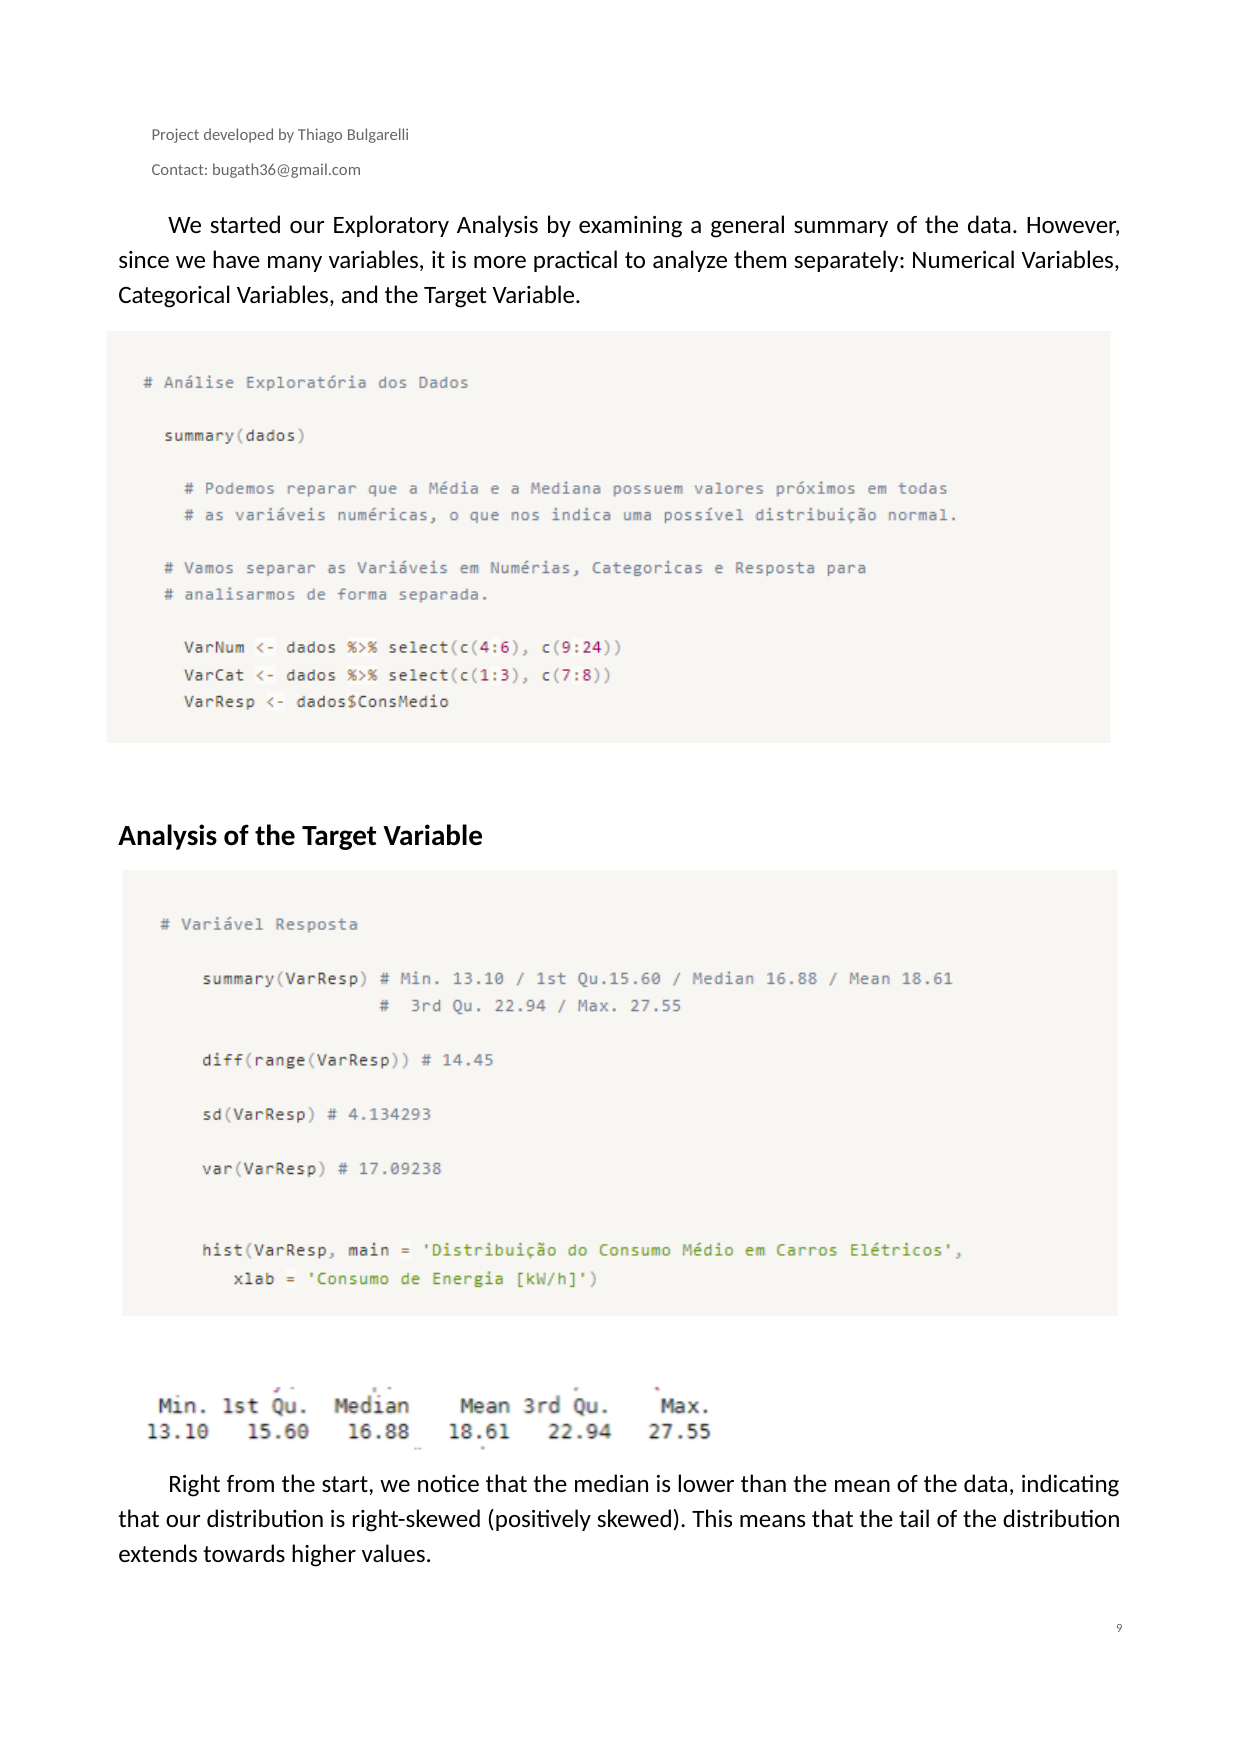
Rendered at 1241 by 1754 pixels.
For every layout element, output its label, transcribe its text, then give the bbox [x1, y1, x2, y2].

text Right from the start, we notice that the median is lower than the mean of the data, indicating that our distribution is right-skewed (positively skewed). This means that the tail of the distribution extends towards higher values. [118, 1468, 1122, 1569]
picture [121, 1382, 725, 1453]
subtitle Analysis of the Target Variable [118, 817, 1122, 853]
text We started our Exploratory Analysis by examining a general summary of the data. However, since we have many variables, it is more practical to analyze them separately: Numerical Variables, Categorical Variables, and the Target Variable. [118, 209, 1122, 309]
picture [122, 870, 1118, 1316]
picture [106, 331, 1111, 743]
